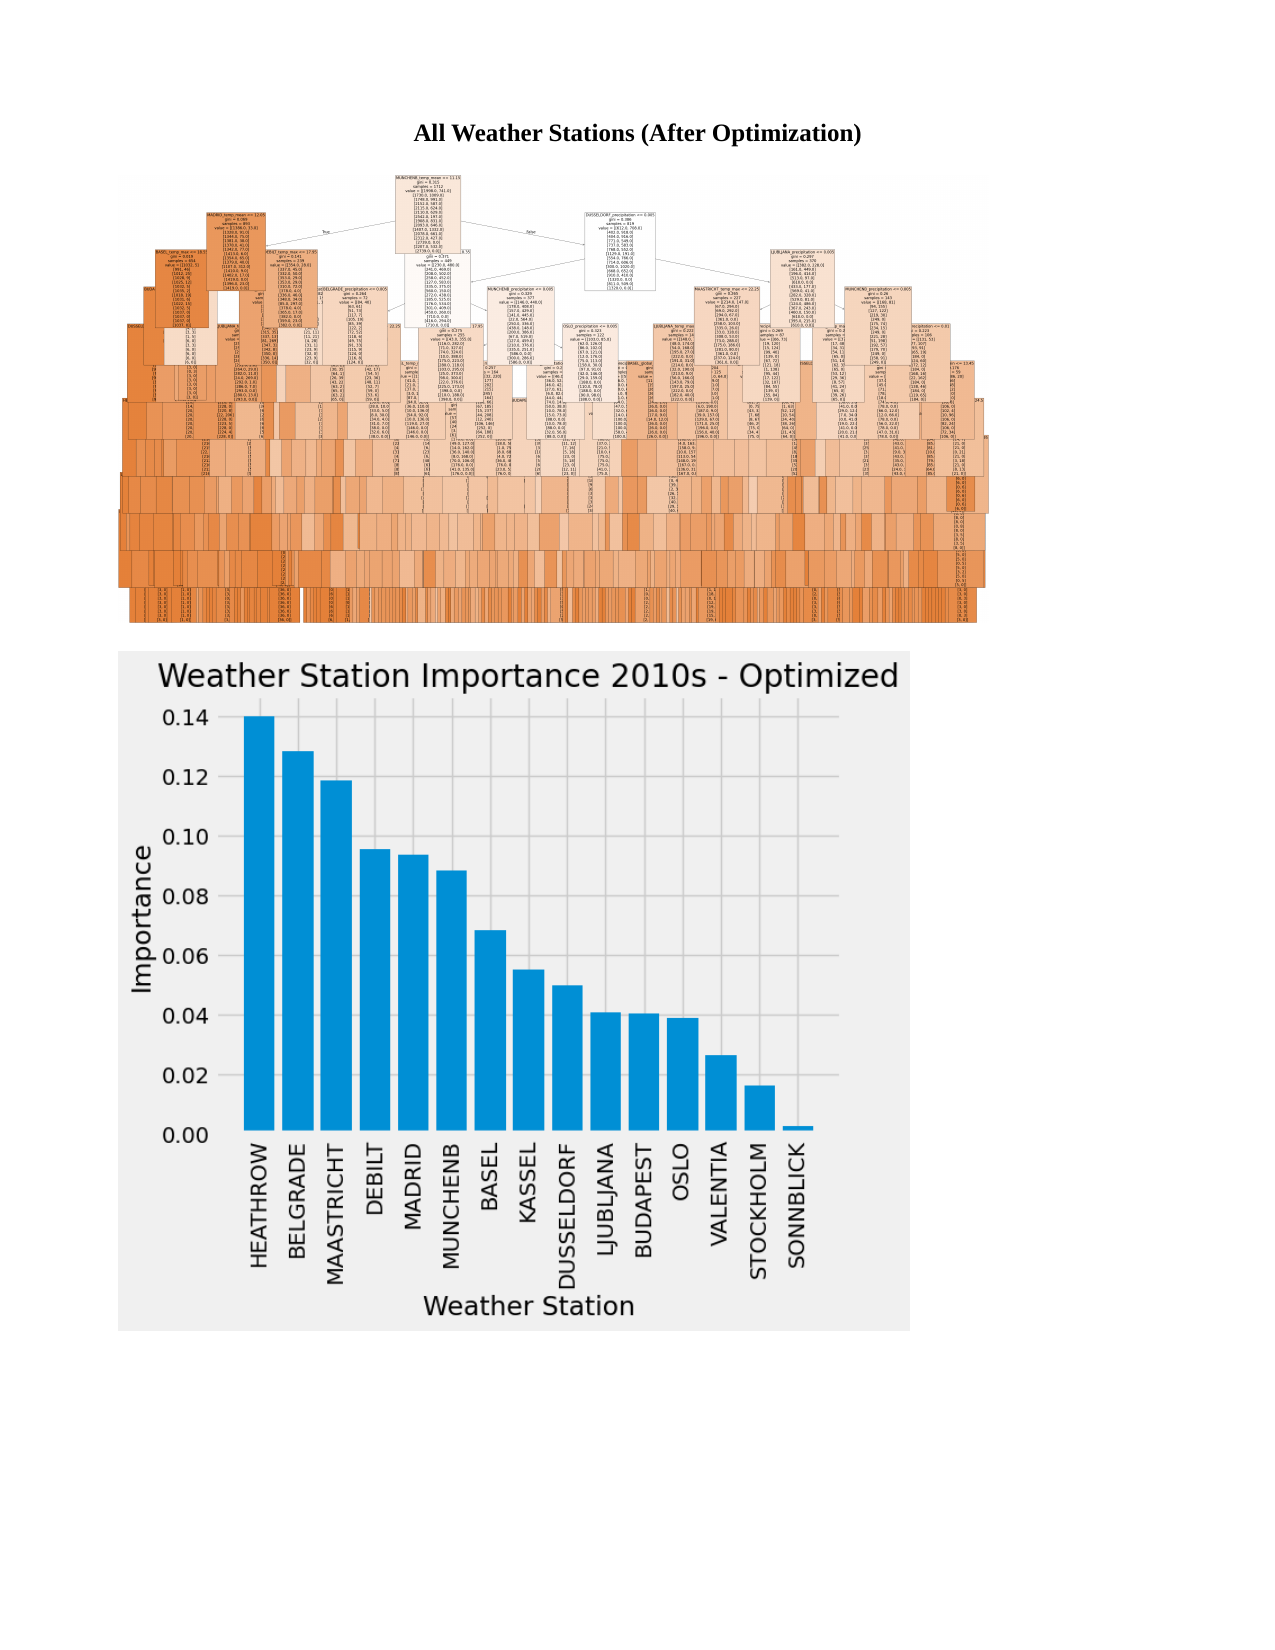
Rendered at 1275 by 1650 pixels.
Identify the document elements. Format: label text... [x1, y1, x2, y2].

picture [118, 651, 910, 1331]
picture [118, 175, 989, 623]
text All Weather Stations (After Optimization) [118, 118, 1157, 147]
